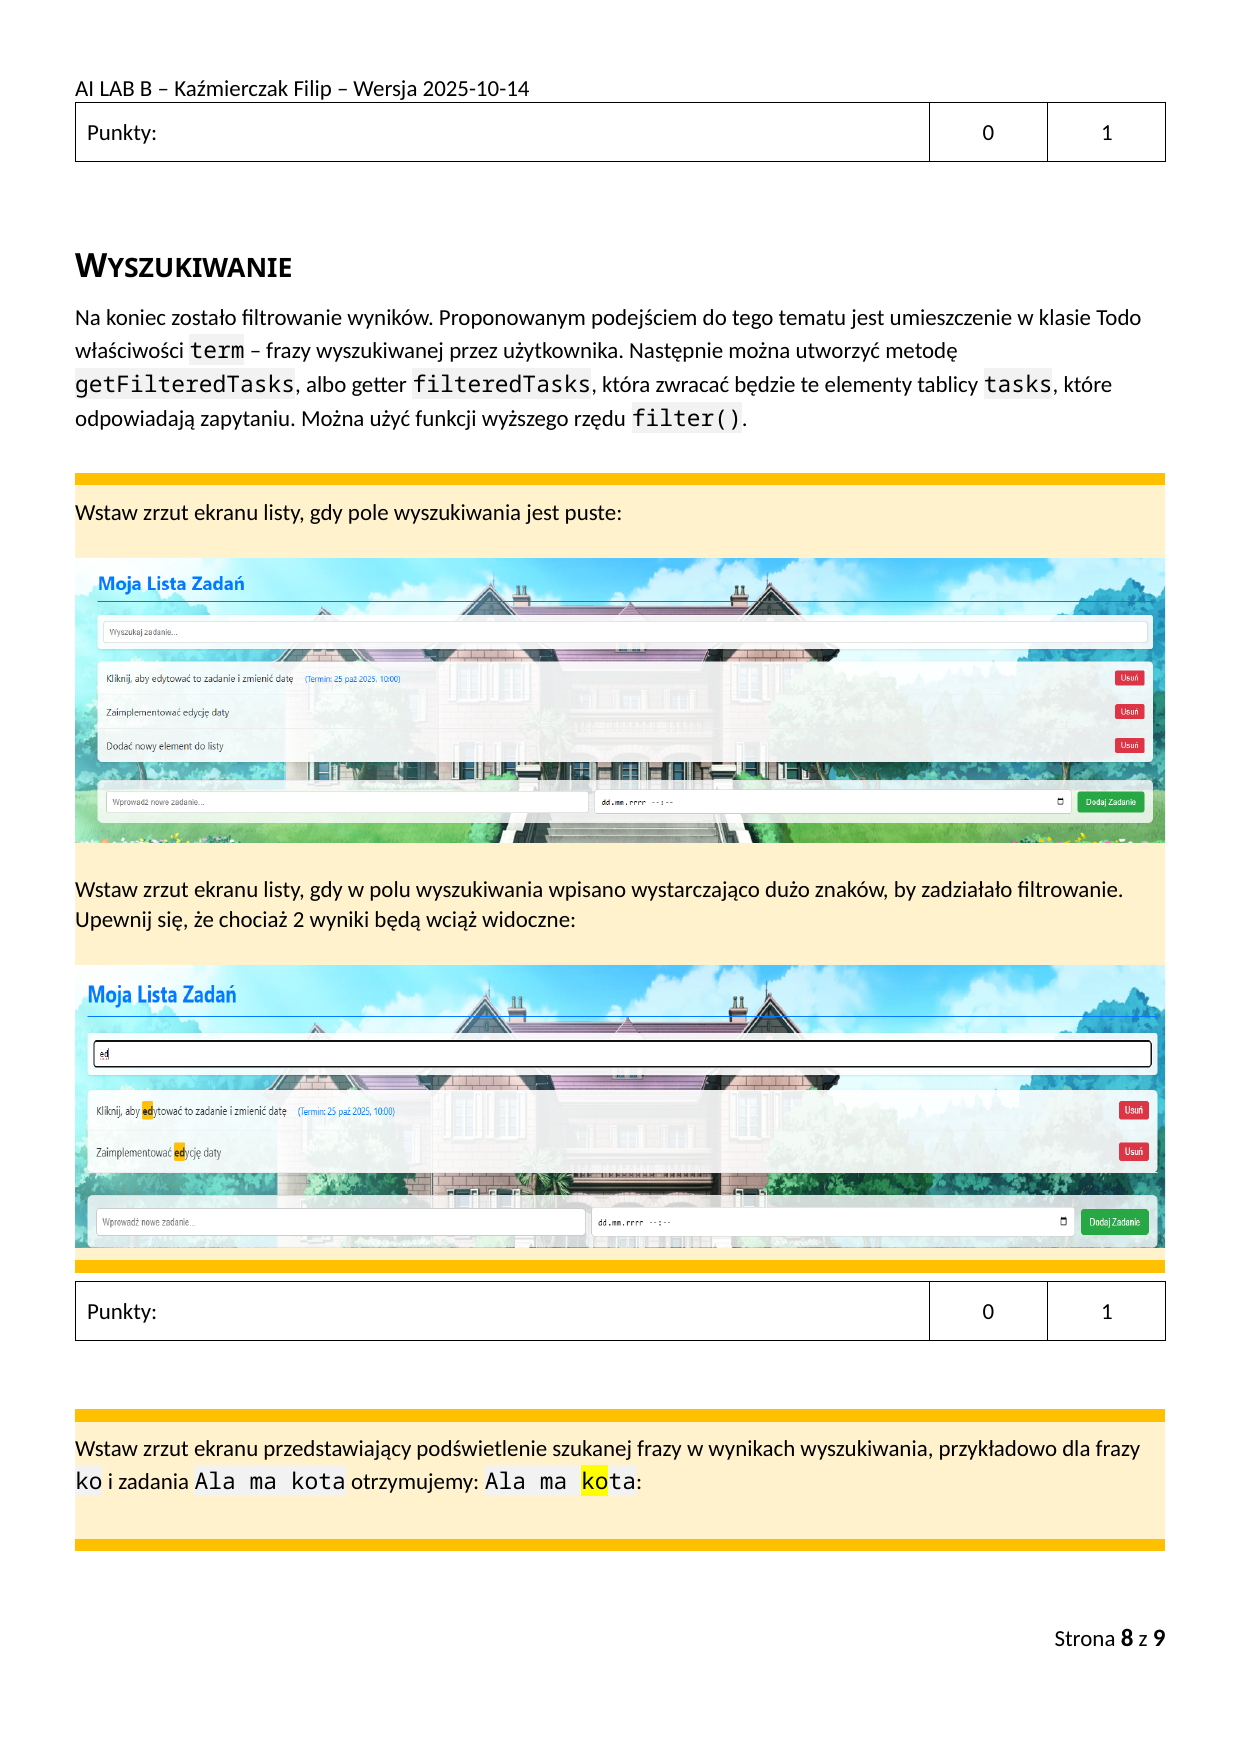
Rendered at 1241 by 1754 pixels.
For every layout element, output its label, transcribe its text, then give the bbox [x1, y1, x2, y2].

text Wstaw zrzut ekranu listy, gdy pole wyszukiwania jest puste: [75, 485, 1165, 503]
table_header Punkty: [76, 1282, 929, 1340]
subtitle Wyszukiwanie [75, 242, 1165, 287]
table_header 1 [1048, 103, 1165, 161]
text Na koniec zostało filtrowanie wyników. Proponowanym podejściem do tego tematu jest umieszczenie w klasie Todo właściwości term – frazy wyszukiwanej przez użytkownika. Następnie można utworzyć metodę getFilteredTasks, albo getter filteredTasks, która zwracać będzie te elementy tablicy tasks, które odpowiadają zapytaniu. Można użyć funkcji wyższego rzędu filter(). [75, 303, 1165, 433]
text Wstaw zrzut ekranu listy, gdy w polu wyszukiwania wpisano wystarczająco dużo znaków, by zadziałało filtrowanie. Upewnij się, że chociaż 2 wyniki będą wciąż widoczne: [75, 850, 1165, 910]
table_header 0 [930, 103, 1047, 161]
picture [75, 558, 1166, 843]
table_header 0 [930, 1282, 1047, 1340]
table_header 1 [1048, 1282, 1165, 1340]
text Wstaw zrzut ekranu przedstawiający podświetlenie szukanej frazy w wynikach wyszukiwania, przykładowo dla frazy ko i zadania Ala ma kota otrzymujemy: Ala ma kota: [75, 1422, 1165, 1473]
picture [75, 965, 1166, 1248]
table_header Punkty: [76, 103, 929, 161]
